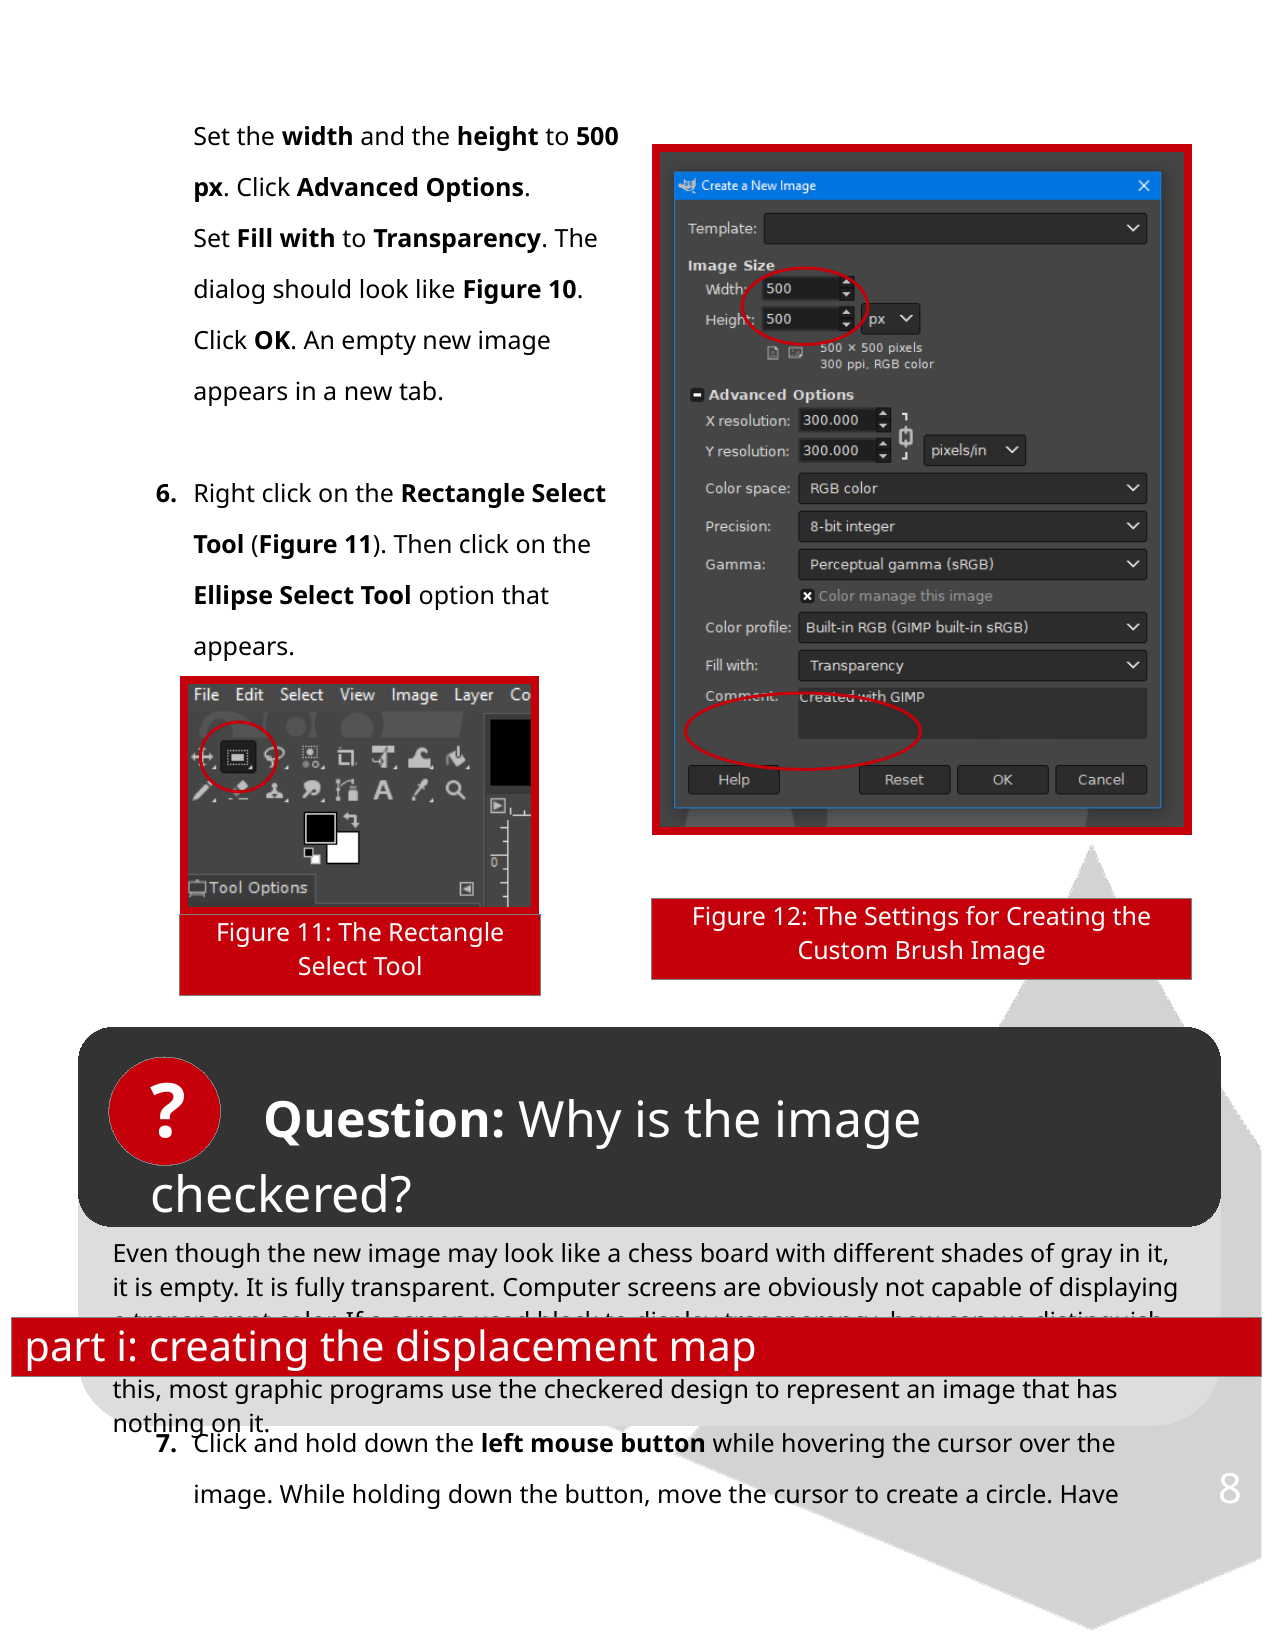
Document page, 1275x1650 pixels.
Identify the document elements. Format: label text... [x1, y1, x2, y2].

picture [659, 152, 1184, 827]
picture [187, 684, 531, 907]
list Click OK. An empty new image appears in a new tab. [156, 322, 652, 407]
list Click and hold down the left mouse button while hovering the cursor over the image. While holding down the button, move the cursor to create a circle. Have the circle be about half the size of the image, and have it centered in the image. It should look like the circle in Figure 12. [156, 1426, 428, 1511]
list now look similar to Figure 24. If it does not, feel free to undo and [428, 817, 1262, 1317]
list Set the width and the height to 500 px. Click Advanced Options. [156, 118, 1157, 203]
list now look similar to Figure 24. If it does not, feel free to undo and [428, 1377, 1262, 1650]
list Right click on the Rectangle Select Tool (Figure 11). Then click on the Ellipse Select Tool option that appears. [156, 475, 652, 663]
list Set Fill with to Transparency. The dialog should look like Figure 10. [156, 220, 652, 305]
